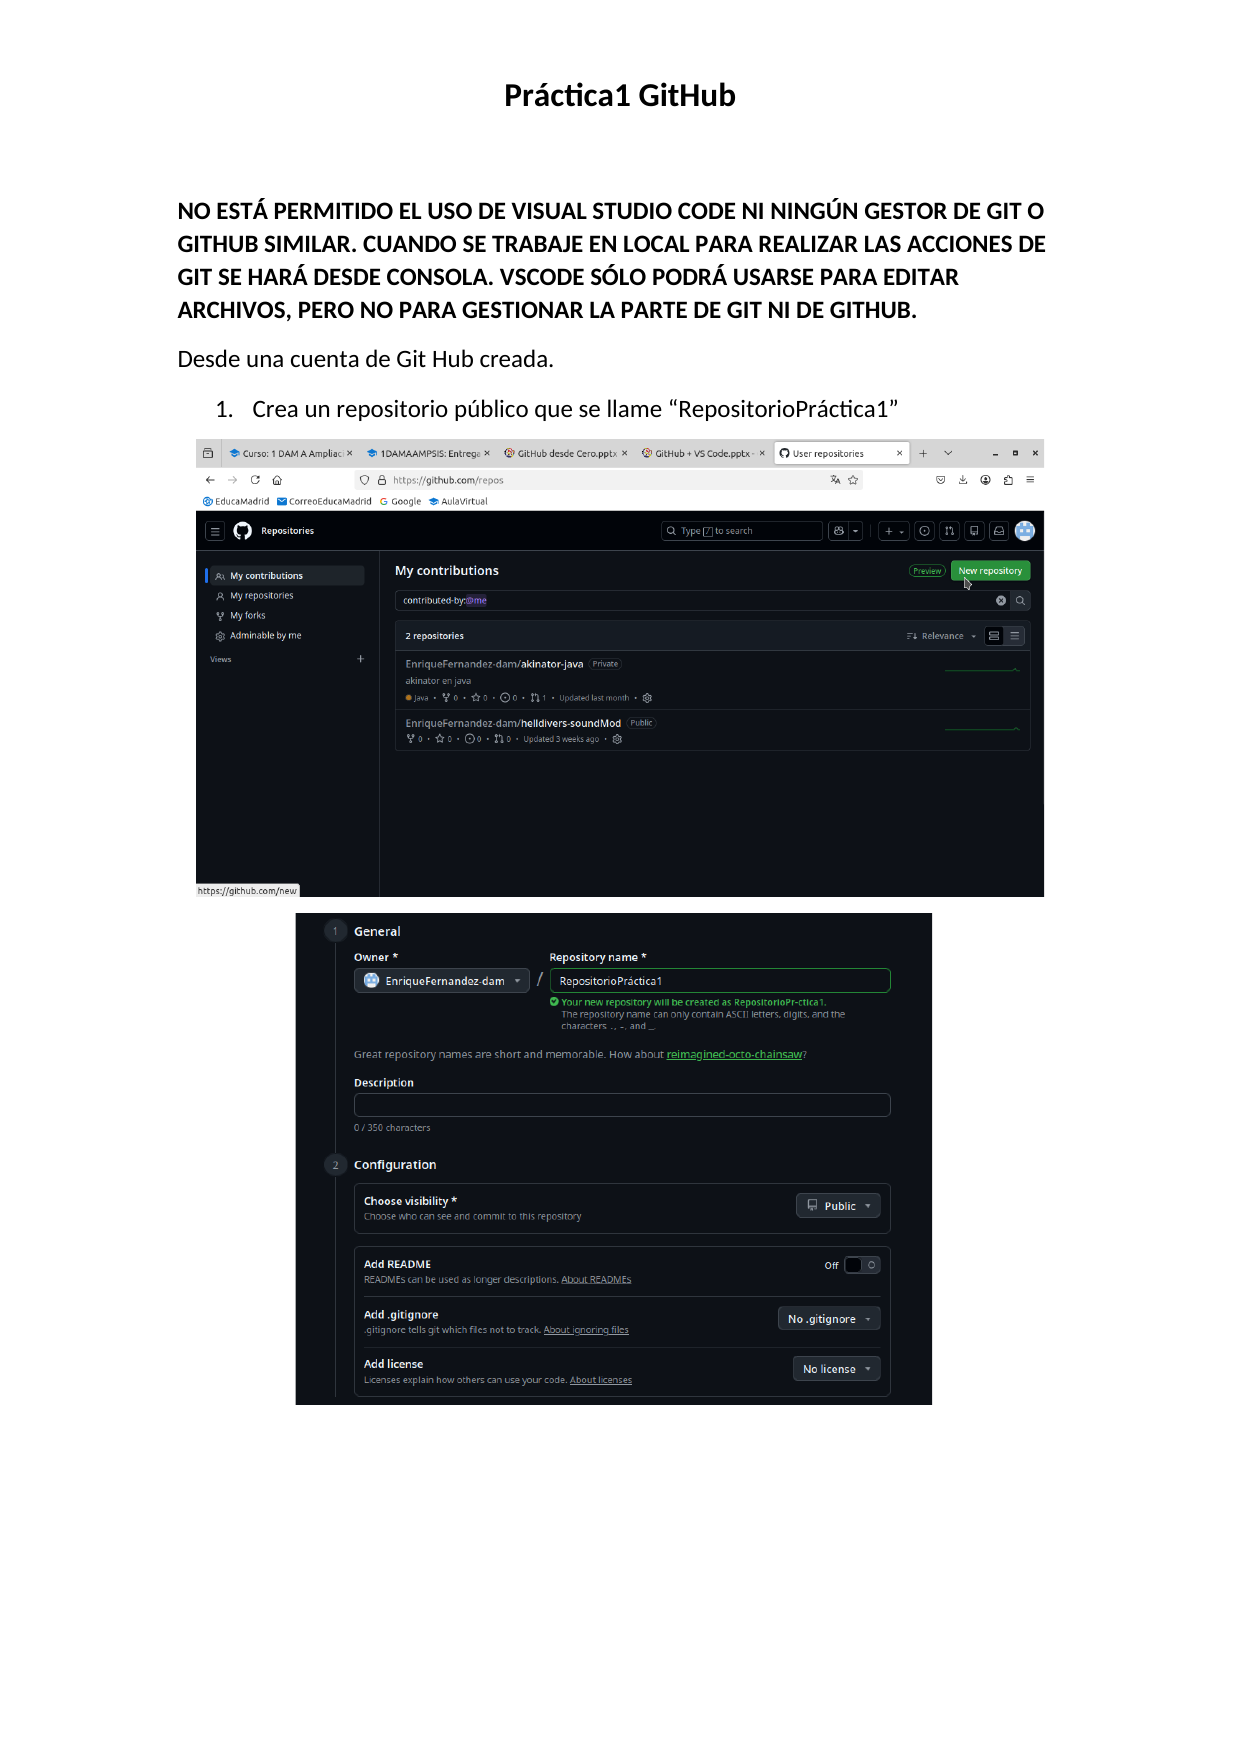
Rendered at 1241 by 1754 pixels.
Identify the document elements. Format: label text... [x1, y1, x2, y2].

text Desde una cuenta de Git Hub creada. [177, 343, 1063, 374]
text Práctica1 GitHub [177, 74, 1063, 114]
picture [196, 439, 1045, 897]
list Crea un repositorio público que se llame “RepositorioPráctica1” [215, 393, 1063, 423]
picture [295, 913, 933, 1405]
text NO ESTÁ PERMITIDO EL USO DE VISUAL STUDIO CODE NI NINGÚN GESTOR DE GIT O GITHUB SIMILAR. CUANDO SE TRABAJE EN LOCAL PARA REALIZAR LAS ACCIONES DE GIT SE HARÁ DESDE CONSOLA. VSCODE SÓLO PODRÁ USARSE PARA EDITAR ARCHIVOS, PERO NO PARA GESTIONAR LA PARTE DE GIT NI DE GITHUB. [177, 195, 1063, 324]
